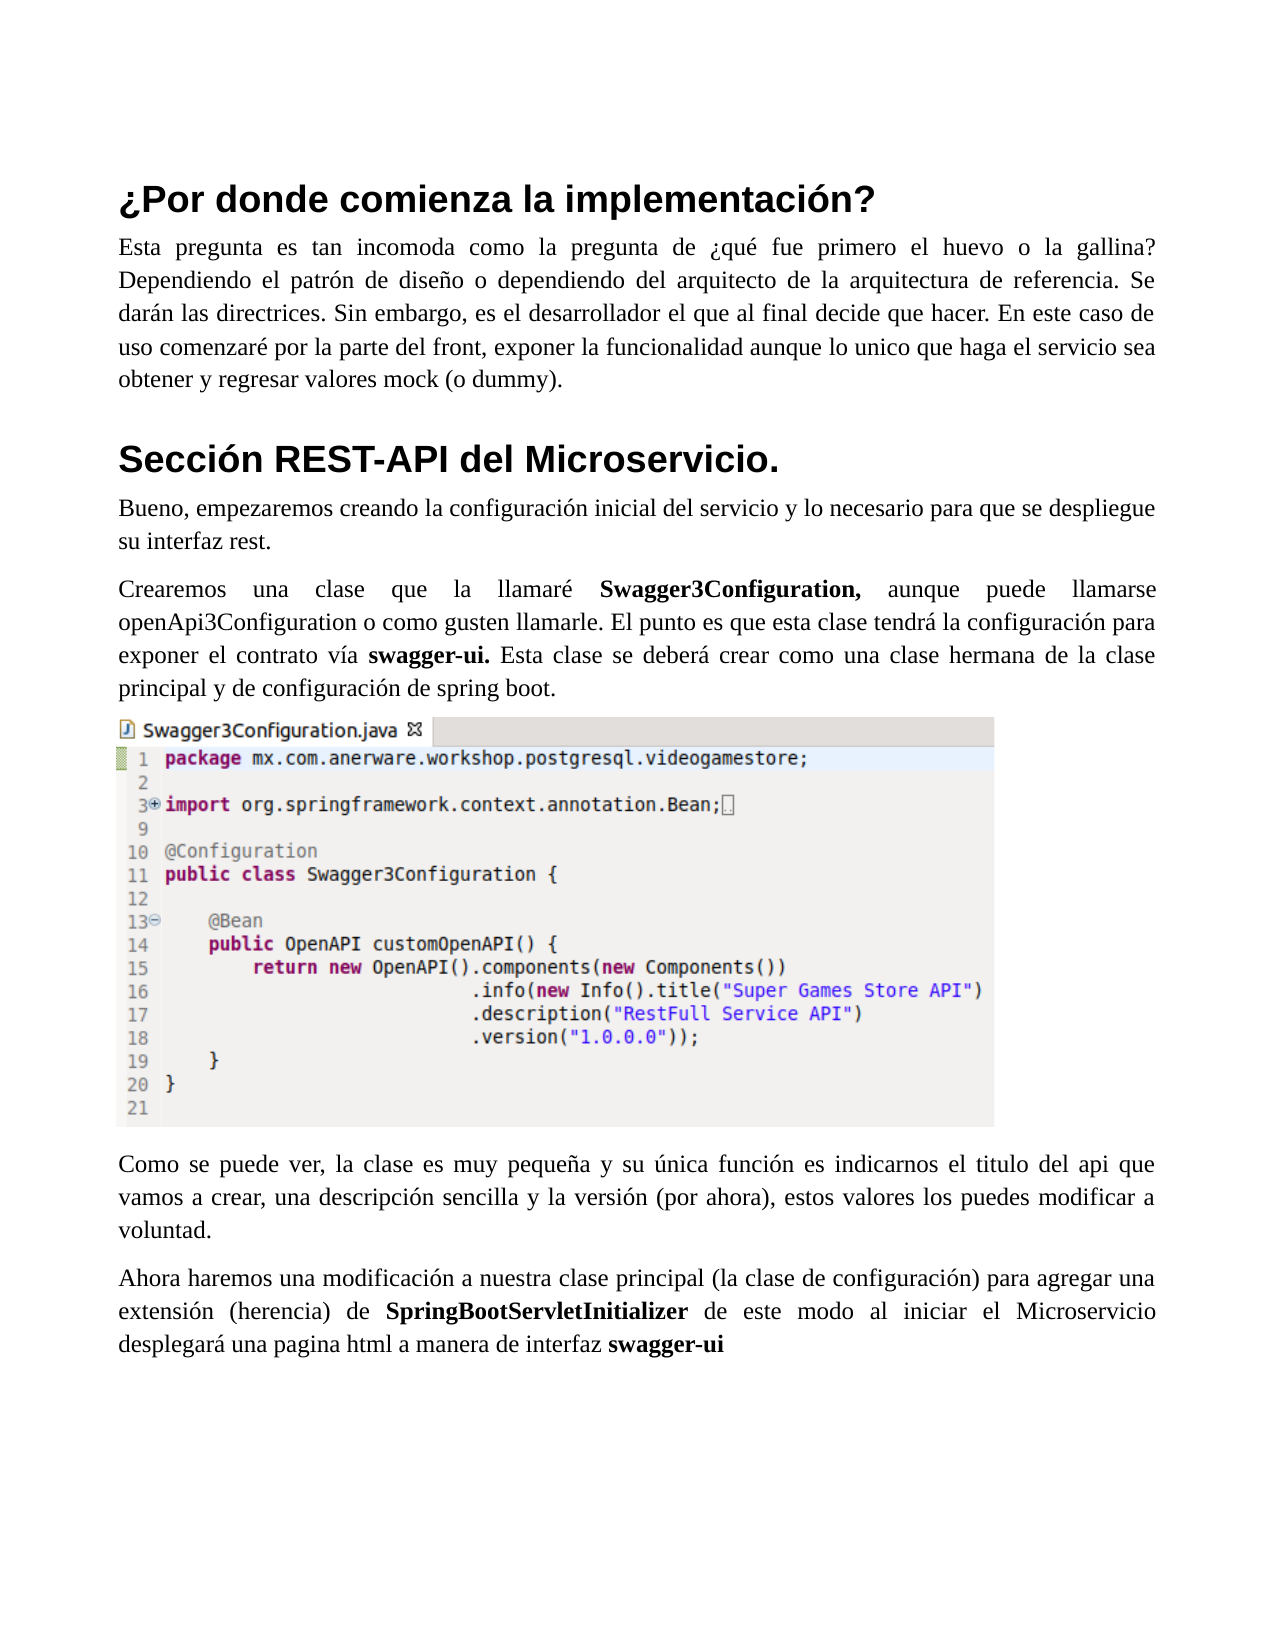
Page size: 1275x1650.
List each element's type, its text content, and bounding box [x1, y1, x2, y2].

text Crearemos una clase que la llamaré Swagger3Configuration, aunque puede llamarse openApi3Configuration o como gusten llamarle. El punto es que esta clase tendrá la configuración para exponer el contrato vía swagger-ui. Esta clase se deberá crear como una clase hermana de la clase principal y de configuración de spring boot. [118, 574, 1157, 702]
text Ahora haremos una modificación a nuestra clase principal (la clase de configuración) para agregar una extensión (herencia) de SpringBootServletInitializer de este modo al iniciar el Microservicio desplegará una pagina html a manera de interfaz swagger-ui [118, 1263, 1157, 1357]
subtitle ¿Por donde comienza la implementación? [118, 176, 1157, 220]
text Esta pregunta es tan incomoda como la pregunta de ¿qué fue primero el huevo o la gallina? Dependiendo el patrón de diseño o dependiendo del arquitecto de la arquitectura de referencia. Se darán las directrices. Sin embargo, es el desarrollador el que al final decide que hacer. En este caso de uso comenzaré por la parte del front, exponer la funcionalidad aunque lo unico que haga el servicio sea obtener y regresar valores mock (o dummy). [118, 232, 1157, 393]
picture [116, 717, 995, 1127]
subtitle Sección REST-API del Microservicio. [118, 437, 1157, 481]
text Bueno, empezaremos creando la configuración inicial del servicio y lo necesario para que se despliegue su interfaz rest. [118, 493, 1157, 555]
text Como se puede ver, la clase es muy pequeña y su única función es indicarnos el titulo del api que vamos a crear, una descripción sencilla y la versión (por ahora), estos valores los puedes modificar a voluntad. [118, 1149, 1157, 1244]
